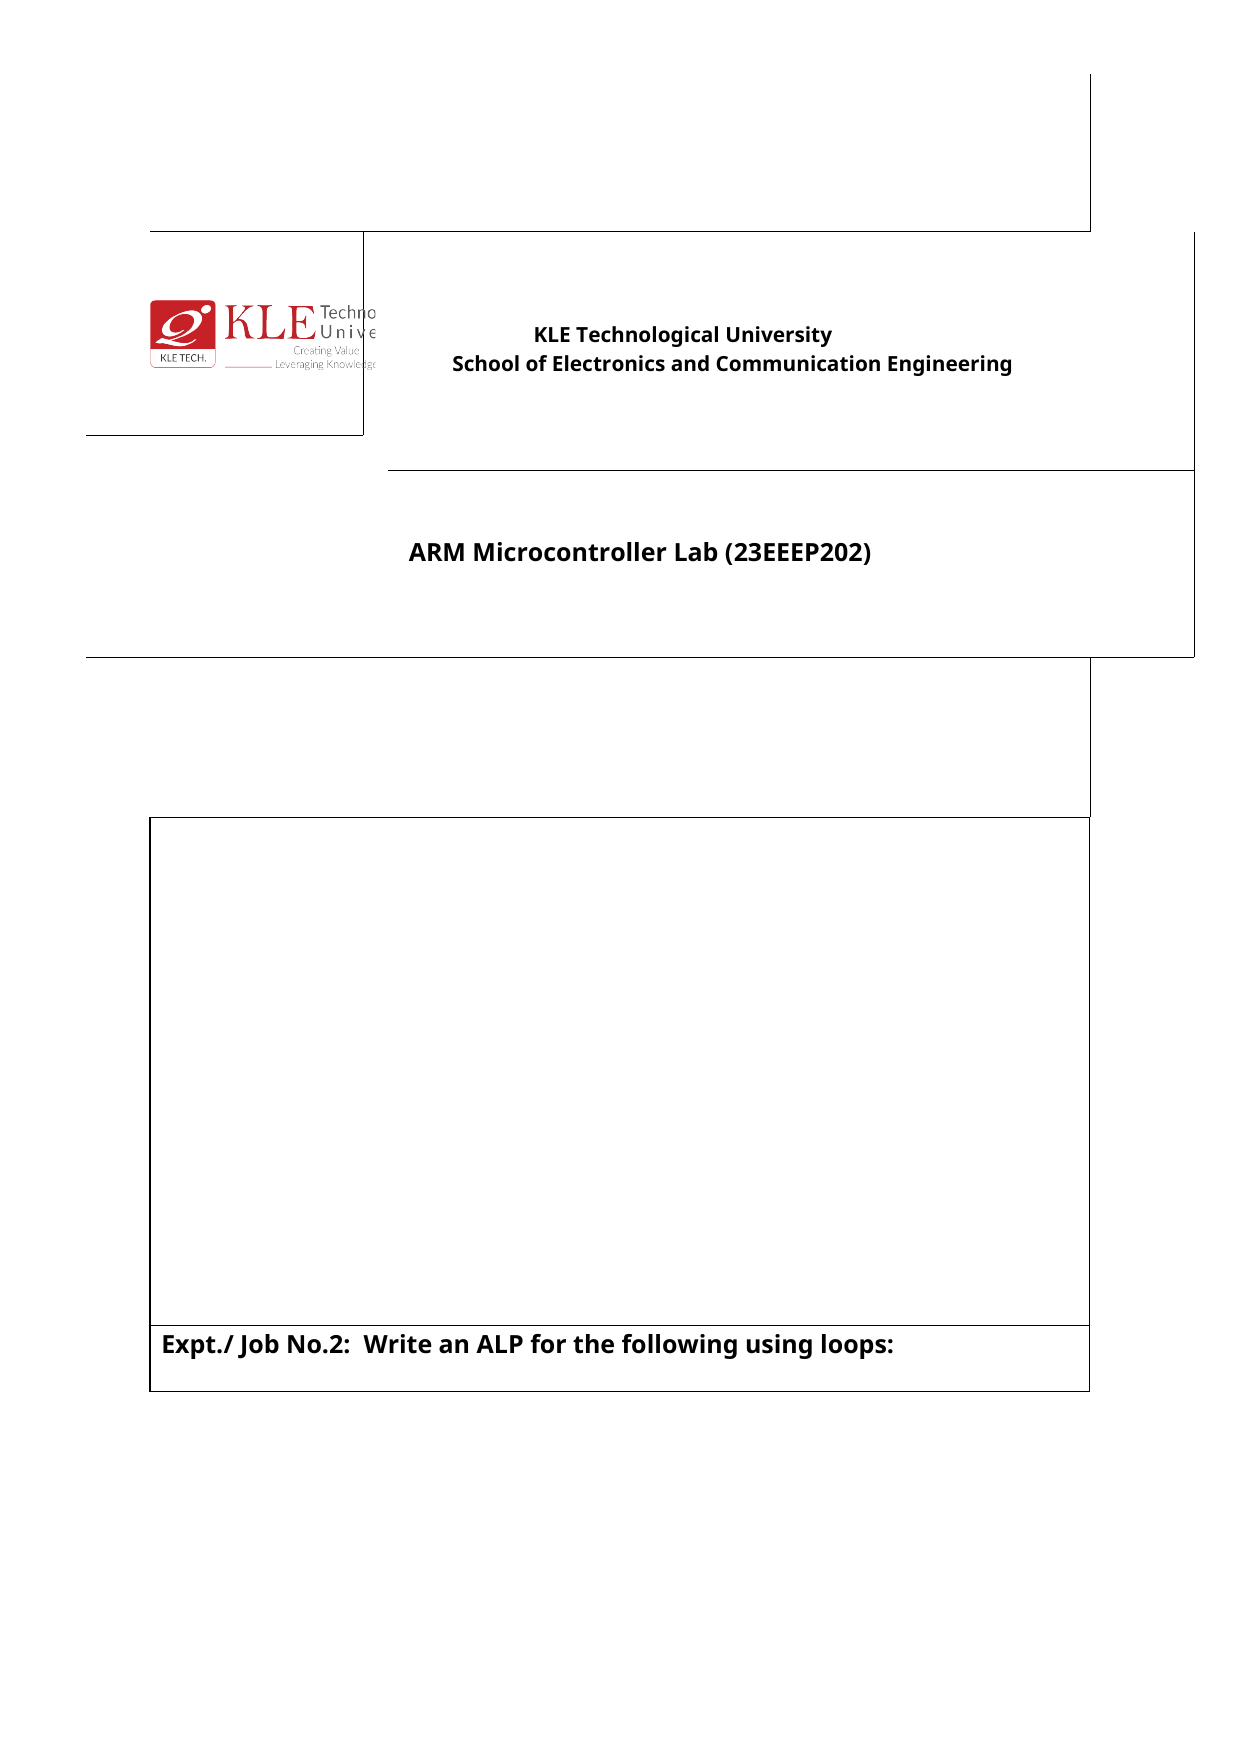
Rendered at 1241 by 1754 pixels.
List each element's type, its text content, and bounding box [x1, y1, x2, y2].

table_header [151, 818, 1089, 1325]
table_cell Expt./ Job No.2: Write an ALP for the following using loops: [151, 1326, 1089, 1391]
